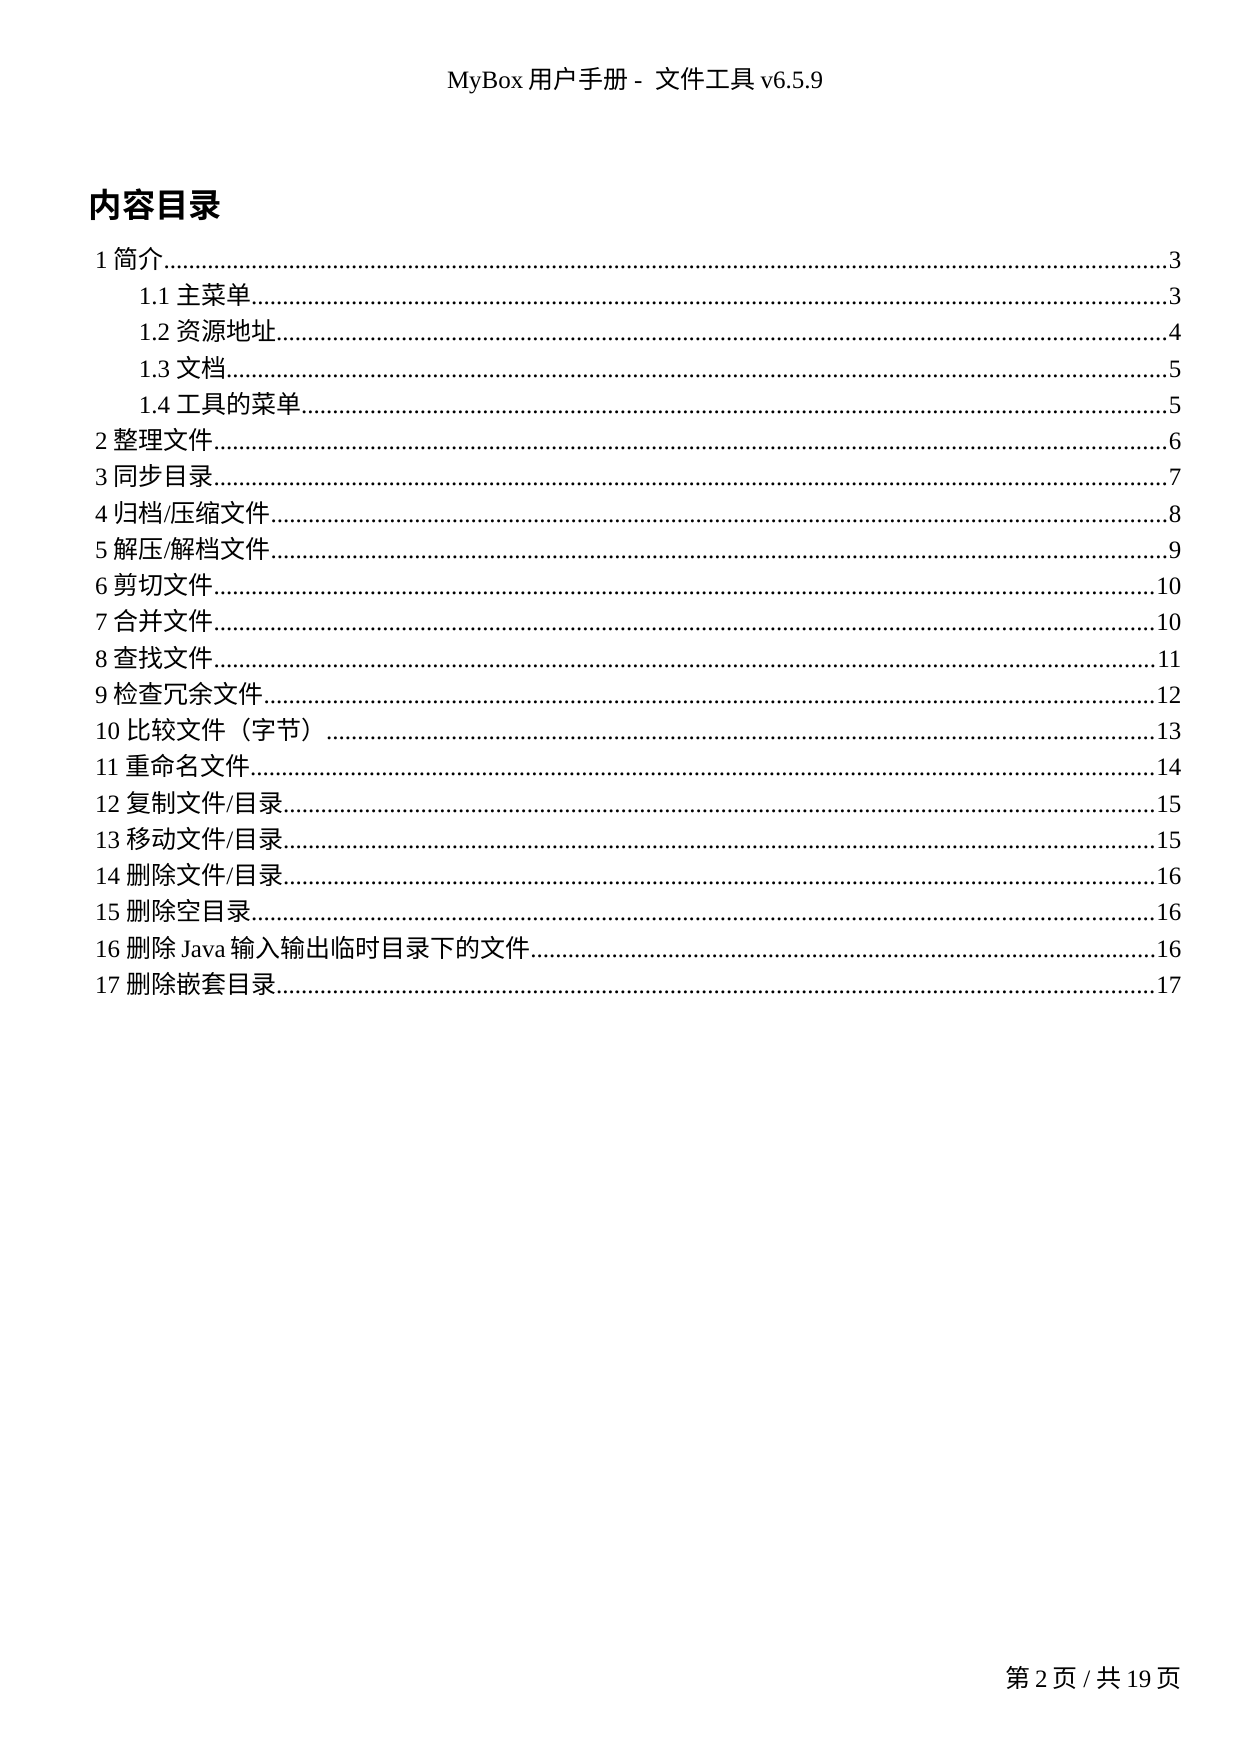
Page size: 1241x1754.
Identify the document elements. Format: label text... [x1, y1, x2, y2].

text 16 删除Java输入输出临时目录下的文件 16 [88, 928, 1181, 964]
text 5 解压/解档文件 9 [88, 529, 1181, 566]
text 8 查找文件 11 [88, 638, 1181, 674]
text 9 检查冗余文件 12 [88, 674, 1181, 711]
text 12 复制文件/目录 15 [88, 783, 1181, 819]
text 3 同步目录 7 [88, 457, 1181, 493]
text 6 剪切文件 10 [88, 566, 1181, 602]
text 2 整理文件 6 [88, 421, 1181, 457]
text 7 合并文件 10 [88, 602, 1181, 638]
text 1 简介 3 [88, 239, 1181, 276]
text 11 重命名文件 14 [88, 747, 1181, 783]
text 1.3 文档 5 [132, 348, 1181, 384]
text 4 归档/压缩文件 8 [88, 493, 1181, 529]
text 15 删除空目录 16 [88, 892, 1181, 928]
text 13 移动文件/目录 15 [88, 819, 1181, 856]
text 1.2 资源地址 4 [132, 312, 1181, 348]
text 17 删除嵌套目录 17 [88, 964, 1181, 1001]
text 14 删除文件/目录 16 [88, 856, 1181, 892]
text 1.1 主菜单 3 [132, 276, 1181, 312]
text 1.4 工具的菜单 5 [132, 384, 1181, 421]
subtitle 内容目录 [88, 178, 1181, 227]
text 10 比较文件（字节） 13 [88, 711, 1181, 747]
